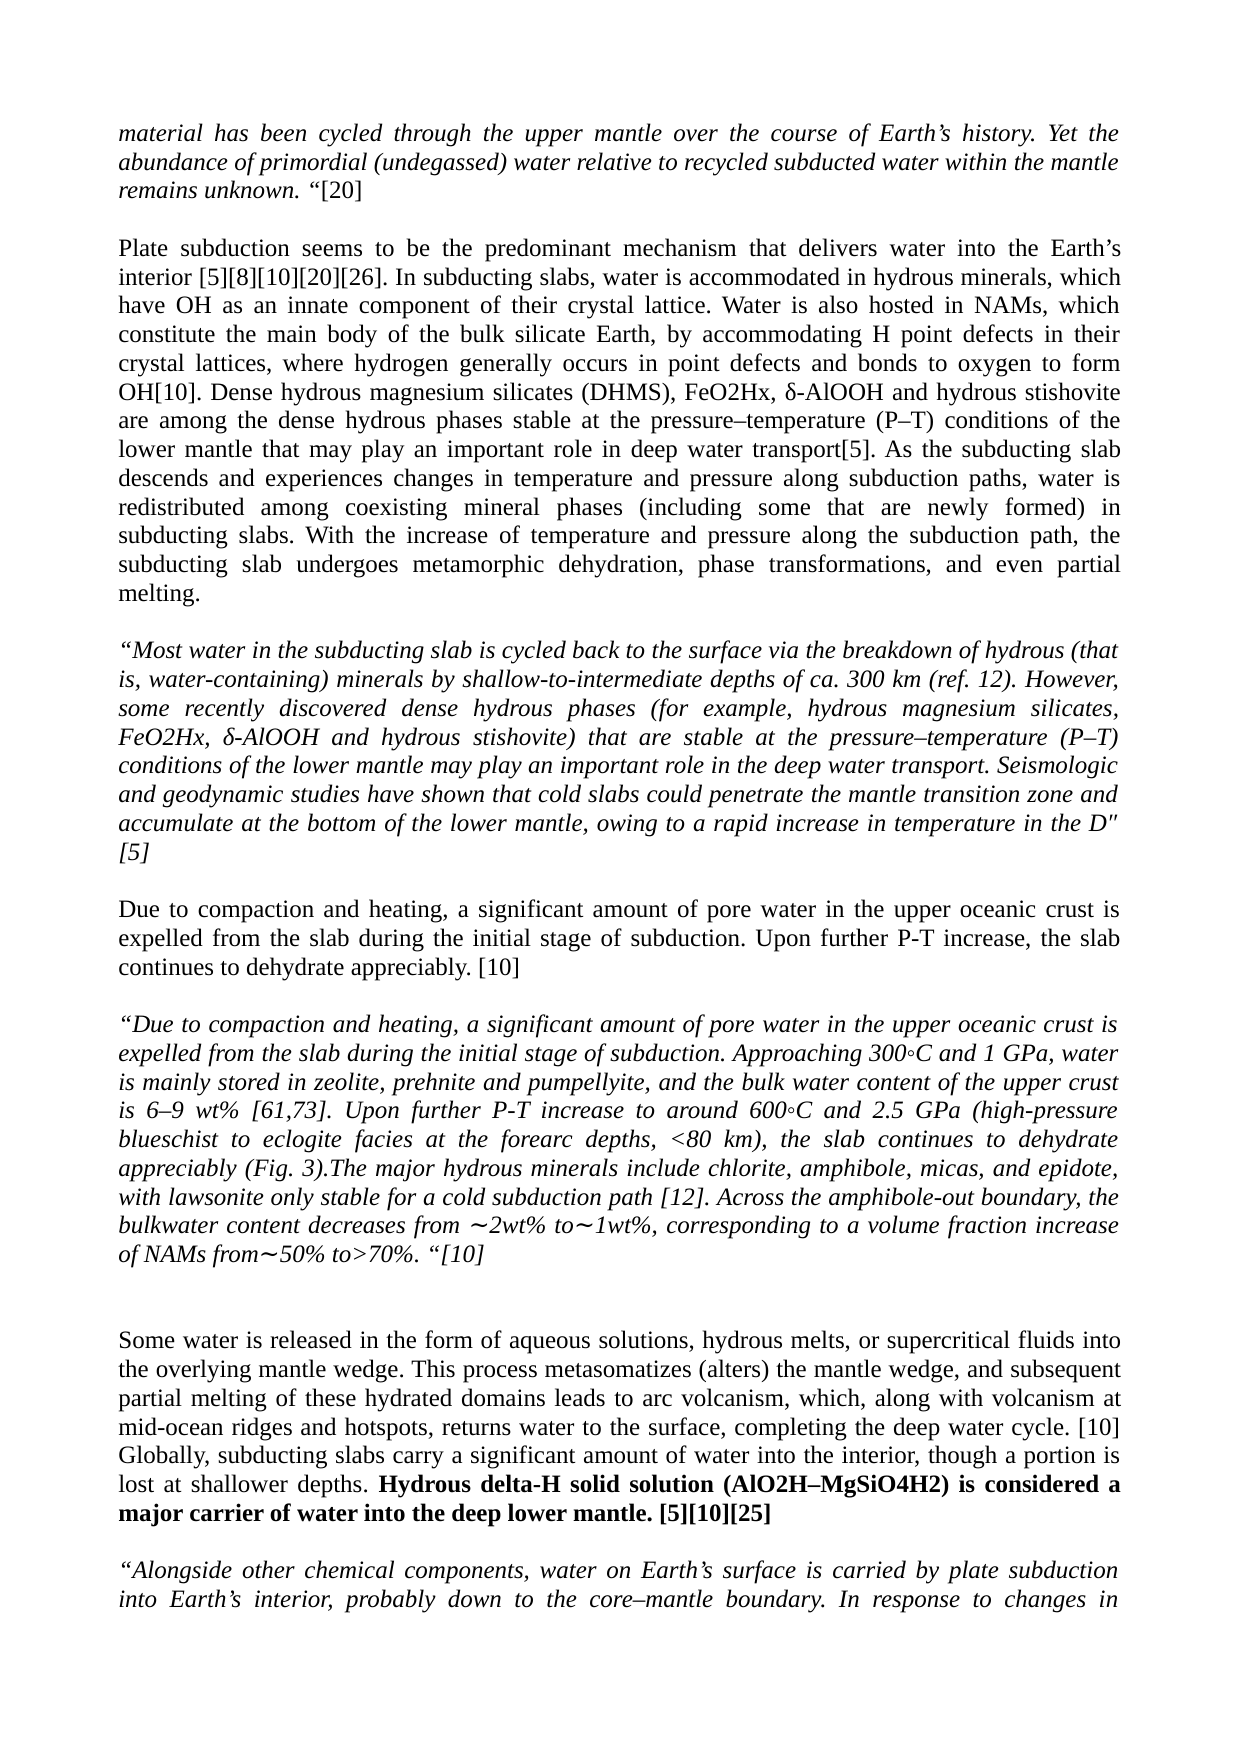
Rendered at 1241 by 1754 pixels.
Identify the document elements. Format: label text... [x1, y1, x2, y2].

text “Alongside other chemical components, water on Earth’s surface is carried by plate subduction into Earth’s interior, probably down to the core–mantle boundary. In response to changes in [118, 1556, 1122, 1613]
text material has been cycled through the upper mantle over the course of Earth’s history. Yet the abundance of primordial (undegassed) water relative to recycled subducted water within the mantle remains unknown. “[20] [118, 118, 1122, 204]
text “Most water in the subducting slab is cycled back to the surface via the breakdown of hydrous (that is, water-containing) minerals by shallow-to-intermediate depths of ca. 300 km (ref. 12). However, some recently discovered dense hydrous phases (for example, hydrous magnesium silicates, FeO2Hx, δ-AlOOH and hydrous stishovite) that are stable at the pressure–temperature (P–T) conditions of the lower mantle may play an important role in the deep water transport. Seismologic and geodynamic studies have shown that cold slabs could penetrate the mantle transition zone and accumulate at the bottom of the lower mantle, owing to a rapid increase in temperature in the D″ [5] [118, 636, 1122, 866]
text Plate subduction seems to be the predominant mechanism that delivers water into the Earth’s interior [5][8][10][20][26]. In subducting slabs, water is accommodated in hydrous minerals, which have OH as an innate component of their crystal lattice. Water is also hosted in NAMs, which constitute the main body of the bulk silicate Earth, by accommodating H point defects in their crystal lattices, where hydrogen generally occurs in point defects and bonds to oxygen to form OH[10]. Dense hydrous magnesium silicates (DHMS), FeO2Hx, δ-AlOOH and hydrous stishovite are among the dense hydrous phases stable at the pressure–temperature (P–T) conditions of the lower mantle that may play an important role in deep water transport[5]. As the subducting slab descends and experiences changes in temperature and pressure along subduction paths, water is redistributed among coexisting mineral phases (including some that are newly formed) in subducting slabs. With the increase of temperature and pressure along the subduction path, the subducting slab undergoes metamorphic dehydration, phase transformations, and even partial melting. [118, 233, 1122, 607]
text “Due to compaction and heating, a significant amount of pore water in the upper oceanic crust is expelled from the slab during the initial stage of subduction. Approaching 300◦C and 1 GPa, water is mainly stored in zeolite, prehnite and pumpellyite, and the bulk water content of the upper crust is 6–9 wt% [61,73]. Upon further P-T increase to around 600◦C and 2.5 GPa (high-pressure blueschist to eclogite facies at the forearc depths, <80 km), the slab continues to dehydrate appreciably (Fig. 3).The major hydrous minerals include chlorite, amphibole, micas, and epidote, with lawsonite only stable for a cold subduction path [12]. Across the amphibole-out boundary, the bulkwater content decreases from ∼2wt% to∼1wt%, corresponding to a volume fraction increase of NAMs from∼50% to>70%. “[10] [118, 1009, 1122, 1268]
text Some water is released in the form of aqueous solutions, hydrous melts, or supercritical fluids into the overlying mantle wedge. This process metasomatizes (alters) the mantle wedge, and subsequent partial melting of these hydrated domains leads to arc volcanism, which, along with volcanism at mid-ocean ridges and hotspots, returns water to the surface, completing the deep water cycle. [10] Globally, subducting slabs carry a significant amount of water into the interior, though a portion is lost at shallower depths. Hydrous delta-H solid solution (AlO2H–MgSiO4H2) is considered a major carrier of water into the deep lower mantle. [5][10][25] [118, 1326, 1122, 1527]
text Due to compaction and heating, a significant amount of pore water in the upper oceanic crust is expelled from the slab during the initial stage of subduction. Upon further P-T increase, the slab continues to dehydrate appreciably. [10] [118, 894, 1122, 981]
